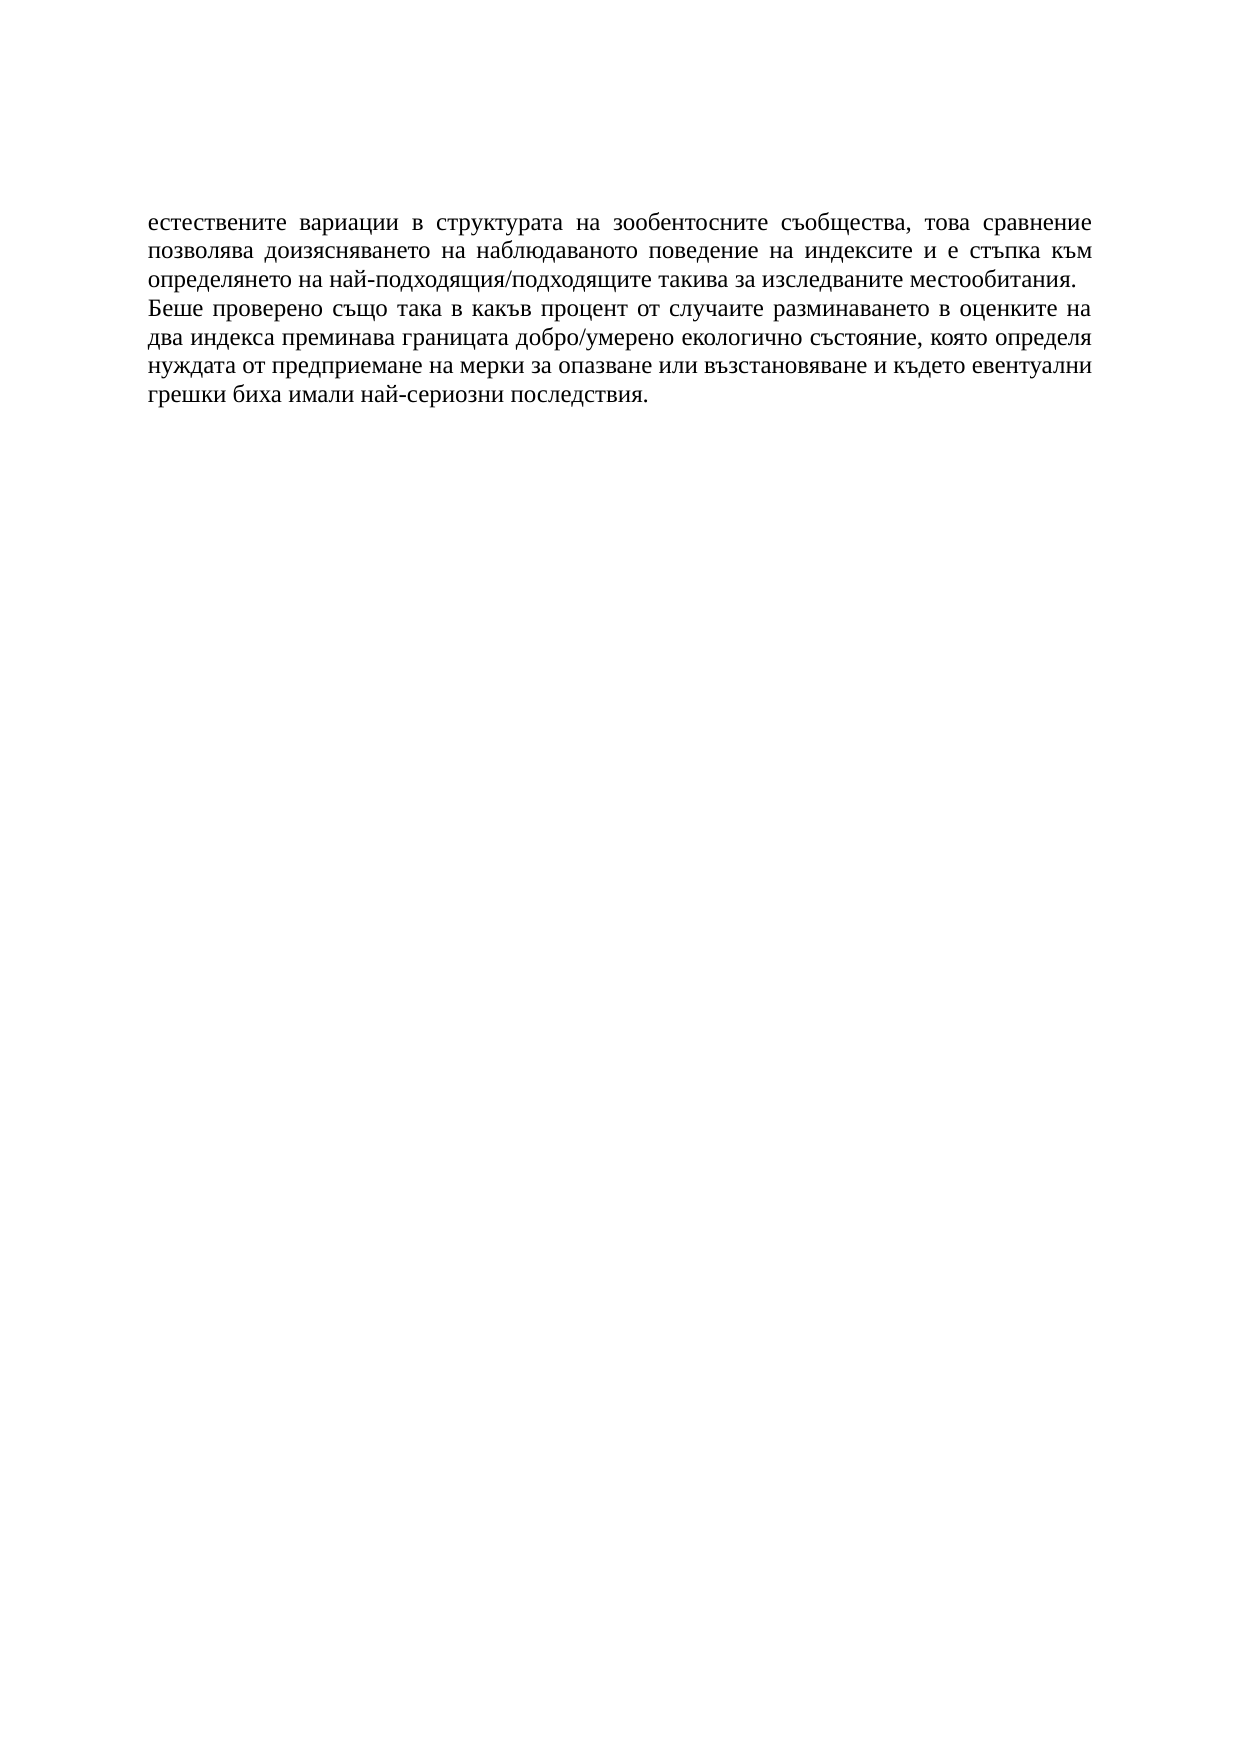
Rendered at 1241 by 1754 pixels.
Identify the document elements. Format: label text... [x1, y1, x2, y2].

text естествените вариации в структурата на зообентосните съобщества, това сравнение позволява доизясняването на наблюдаваното поведение на индексите и е стъпка към определянето на най-подходящия/подходящите такива за изследваните местообитания. [148, 207, 1093, 293]
text Беше проверено също така в какъв процент от случаите разминаването в оценките на два индекса преминава границата добро/умерено екологично състояние, която определя нуждата от предприемане на мерки за опазване или възстановяване и където евентуални грешки биха имали най-сериозни последствия. [148, 293, 1093, 408]
